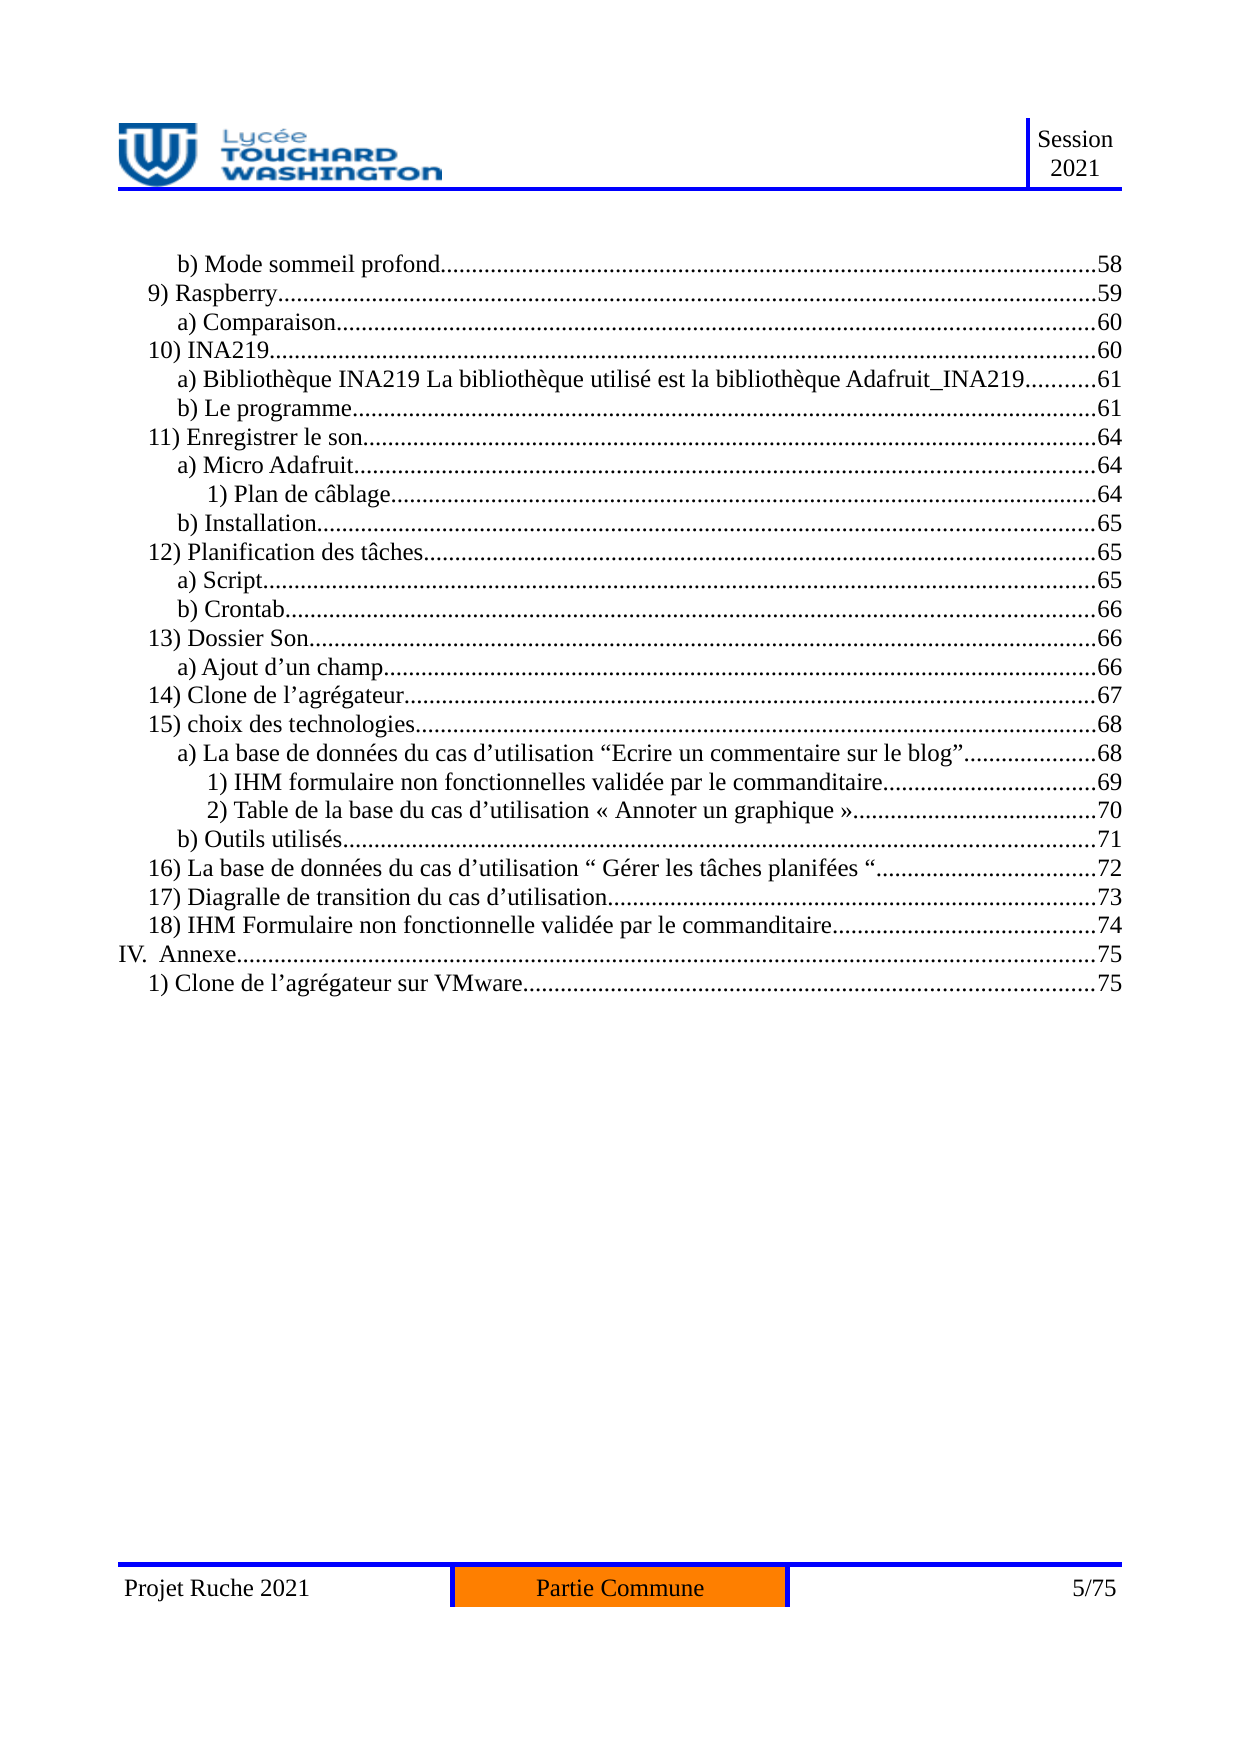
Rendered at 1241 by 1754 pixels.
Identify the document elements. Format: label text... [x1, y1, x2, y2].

text 15) choix des technologies 68 [148, 709, 1122, 738]
text b) Mode sommeil profond 58 [177, 249, 1122, 278]
text a) La base de données du cas d’utilisation “Ecrire un commentaire sur le blog” 68 [177, 738, 1122, 767]
text a) Comparaison 60 [177, 307, 1122, 335]
text IV. Annexe 75 [118, 939, 1122, 968]
text 14) Clone de l’agrégateur 67 [148, 680, 1122, 709]
text b) Le programme 61 [177, 393, 1122, 422]
text a) Bibliothèque INA219 La bibliothèque utilisé est la bibliothèque Adafruit_INA219 61 [177, 364, 1122, 393]
text b) Outils utilisés 71 [177, 824, 1122, 853]
text 2) Table de la base du cas d’utilisation « Annoter un graphique » 70 [207, 795, 1122, 824]
text a) Script 65 [177, 565, 1122, 594]
text b) Installation 65 [177, 508, 1122, 537]
text 9) Raspberry 59 [148, 278, 1122, 307]
text 17) Diagralle de transition du cas d’utilisation 73 [148, 882, 1122, 910]
text 11) Enregistrer le son 64 [148, 422, 1122, 450]
text a) Micro Adafruit 64 [177, 450, 1122, 479]
text 16) La base de données du cas d’utilisation “ Gérer les tâches planifées “ 72 [148, 853, 1122, 882]
text 18) IHM Formulaire non fonctionnelle validée par le commanditaire 74 [148, 910, 1122, 939]
text 1) IHM formulaire non fonctionnelles validée par le commanditaire 69 [207, 767, 1122, 795]
text 12) Planification des tâches 65 [148, 537, 1122, 565]
text 10) INA219 60 [148, 335, 1122, 364]
text 13) Dossier Son 66 [148, 623, 1122, 652]
text a) Ajout d’un champ 66 [177, 652, 1122, 680]
text 1) Plan de câblage 64 [207, 479, 1122, 508]
picture [118, 123, 442, 187]
text b) Crontab 66 [177, 594, 1122, 623]
text 1) Clone de l’agrégateur sur VMware 75 [148, 968, 1122, 997]
